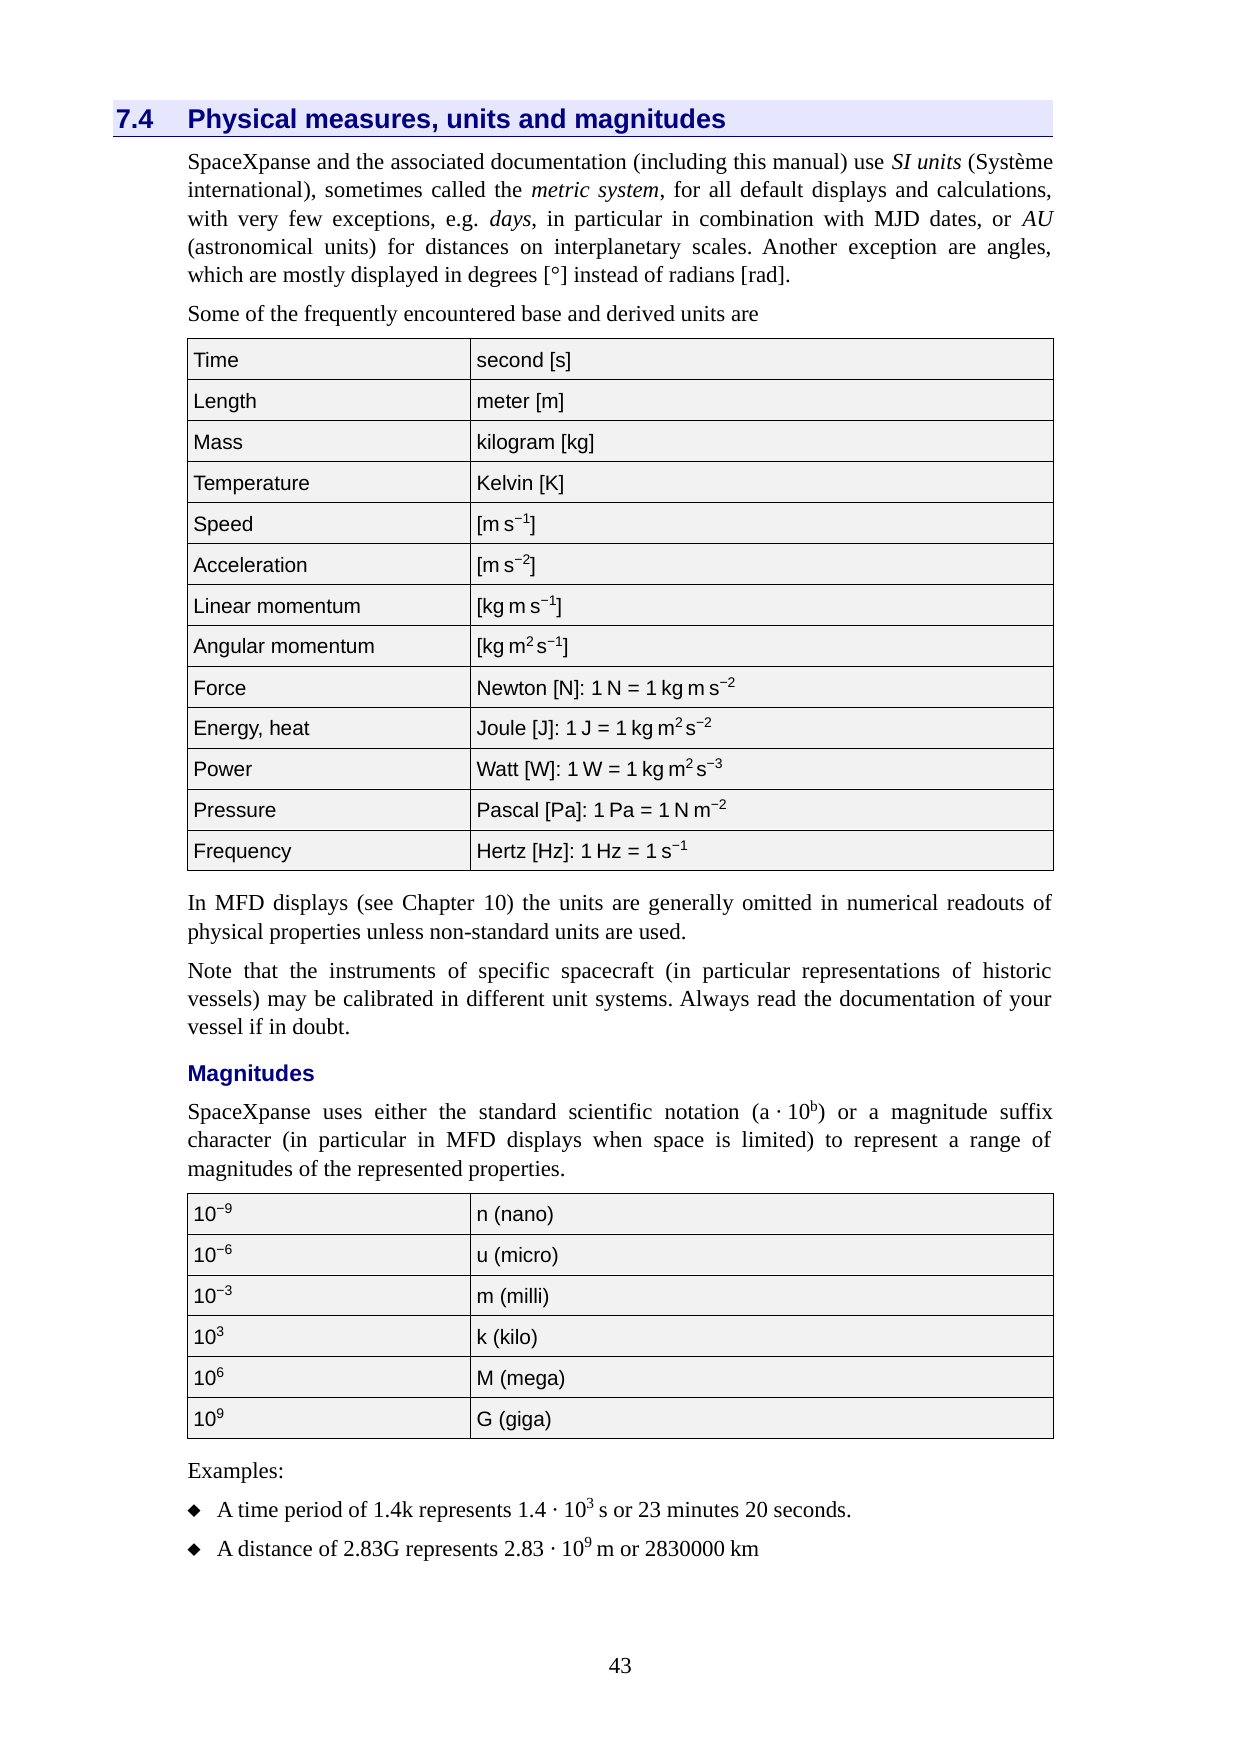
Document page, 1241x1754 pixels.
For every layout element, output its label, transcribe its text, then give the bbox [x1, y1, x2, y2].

table_cell k (kilo) [471, 1316, 1053, 1356]
table_header 10−9 [188, 1194, 470, 1233]
text Note that the instruments of specific spacecraft (in particular representations of historic vessels) may be calibrated in different unit systems. Always read the documentation of your vessel if in doubt. [187, 956, 1053, 1041]
table_cell [kg m s−1] [471, 585, 1053, 625]
table_cell G (giga) [471, 1398, 1053, 1438]
table_cell Linear momentum [188, 585, 470, 625]
table_cell meter [m] [471, 380, 1053, 420]
table_cell 106 [188, 1357, 470, 1397]
table_cell 10−3 [188, 1276, 470, 1315]
table_cell Mass [188, 421, 470, 461]
table_cell Acceleration [188, 544, 470, 584]
table_cell m (milli) [471, 1276, 1053, 1315]
text Some of the frequently encountered base and derived units are [187, 299, 1053, 328]
list A distance of 2.83G represents 2.83 · 109 m or 2830000 km [187, 1534, 1053, 1562]
subtitle Physical measures, units and magnitudes [113, 100, 1053, 136]
table_header second [s] [471, 339, 1053, 379]
table_cell Speed [188, 503, 470, 543]
text In MFD displays (see Chapter 10) the units are generally omitted in numerical readouts of physical properties unless non-standard units are used. [187, 888, 1053, 945]
table_cell Temperature [188, 462, 470, 502]
table_cell [m s−2] [471, 544, 1053, 584]
table_cell Angular momentum [188, 626, 470, 666]
table_cell 10−6 [188, 1235, 470, 1274]
text SpaceXpanse and the associated documentation (including this manual) use SI units (Système international), sometimes called the metric system, for all default displays and calculations, with very few exceptions, e.g. days, in particular in combination with MJD dates, or AU (astronomical units) for distances on interplanetary scales. Another exception are angles, which are mostly displayed in degrees [°] instead of radians [rad]. [187, 147, 1053, 289]
table_cell Watt [W]: 1 W = 1 kg m2 s−3 [471, 749, 1053, 788]
table_cell kilogram [kg] [471, 421, 1053, 461]
table_header n (nano) [471, 1194, 1053, 1233]
table_cell Kelvin [K] [471, 462, 1053, 502]
table_cell Power [188, 749, 470, 788]
table_cell Pascal [Pa]: 1 Pa = 1 N m−2 [471, 790, 1053, 829]
table_header Time [188, 339, 470, 379]
table_cell Frequency [188, 831, 470, 870]
table_cell u (micro) [471, 1235, 1053, 1274]
list A time period of 1.4k represents 1.4 · 103 s or 23 minutes 20 seconds. [187, 1495, 1053, 1523]
text Examples: [187, 1456, 1053, 1484]
table_cell Energy, heat [188, 708, 470, 748]
table_cell [kg m2 s−1] [471, 626, 1053, 666]
subtitle Magnitudes [187, 1060, 1053, 1086]
table_cell Hertz [Hz]: 1 Hz = 1 s−1 [471, 831, 1053, 870]
table_cell Length [188, 380, 470, 420]
text SpaceXpanse uses either the standard scientific notation (a · 10b) or a magnitude suffix character (in particular in MFD displays when space is limited) to represent a range of magnitudes of the represented properties. [187, 1097, 1053, 1182]
table_cell M (mega) [471, 1357, 1053, 1397]
table_cell Force [188, 667, 470, 707]
table_cell Pressure [188, 790, 470, 829]
table_cell Newton [N]: 1 N = 1 kg m s−2 [471, 667, 1053, 707]
table_cell [m s−1] [471, 503, 1053, 543]
table_cell 103 [188, 1316, 470, 1356]
table_cell 109 [188, 1398, 470, 1438]
table_cell Joule [J]: 1 J = 1 kg m2 s−2 [471, 708, 1053, 748]
